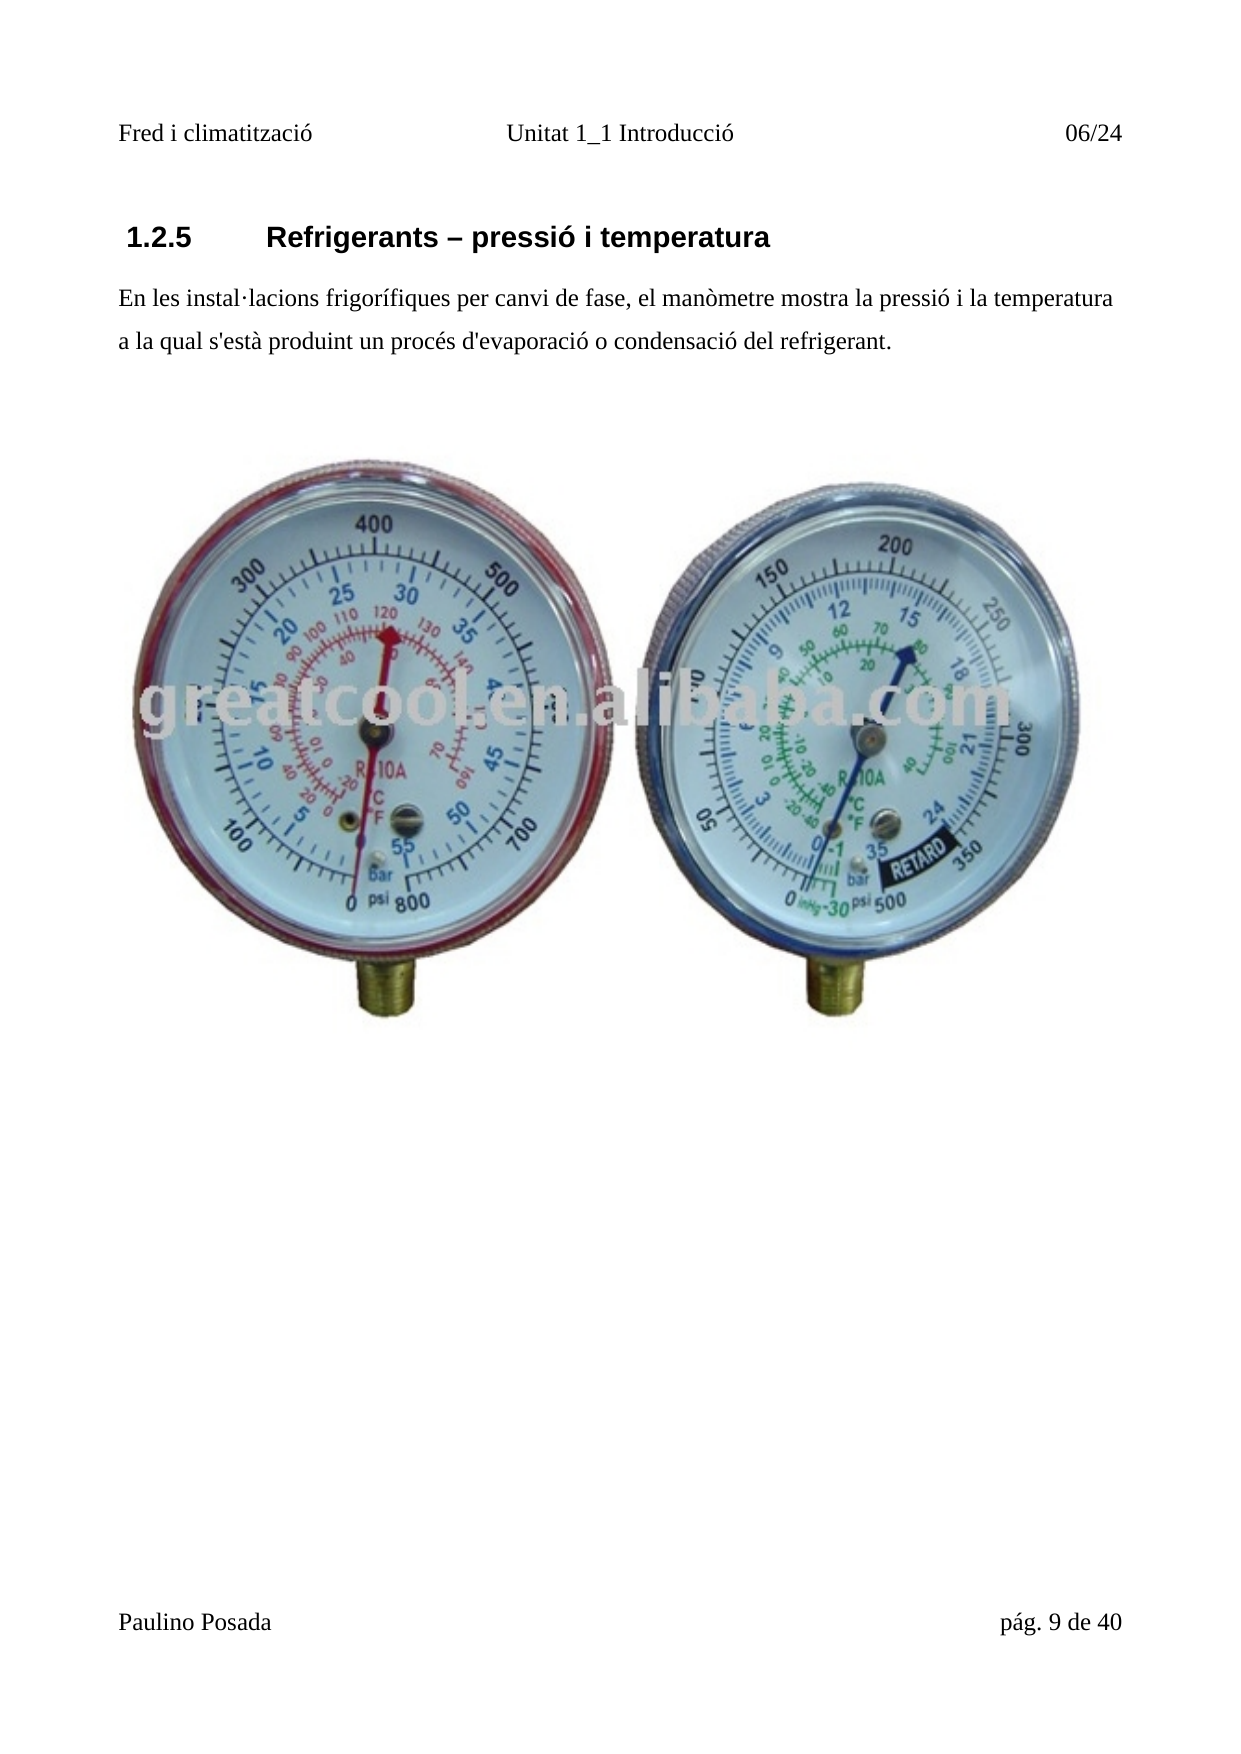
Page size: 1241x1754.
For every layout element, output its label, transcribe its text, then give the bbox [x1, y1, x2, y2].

subtitle Refrigerants – pressió i temperatura [118, 220, 1122, 253]
picture [118, 383, 1122, 1053]
text En les instal·lacions frigorífiques per canvi de fase, el manòmetre mostra la pressió i la temperatura a la qual s'està produint un procés d'evaporació o condensació del refrigerant. [118, 283, 1122, 355]
